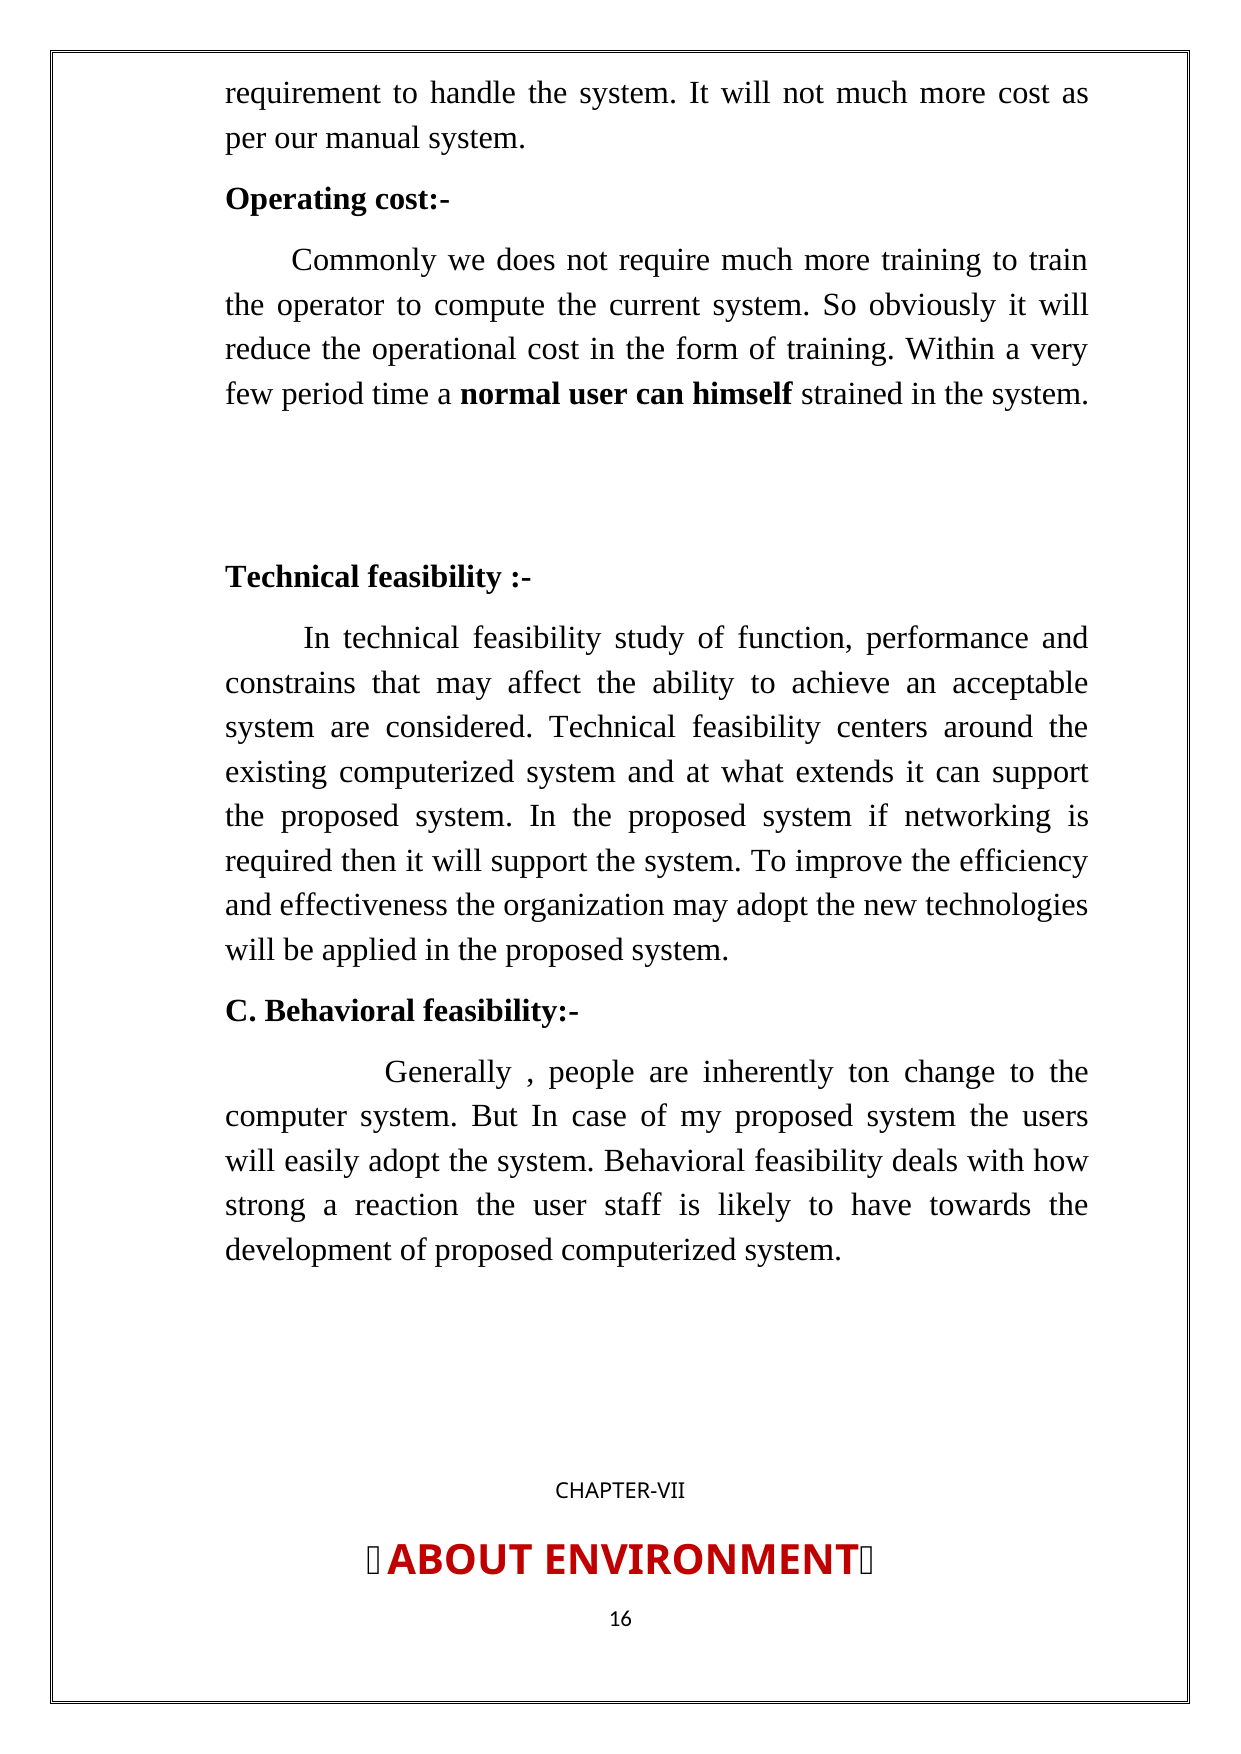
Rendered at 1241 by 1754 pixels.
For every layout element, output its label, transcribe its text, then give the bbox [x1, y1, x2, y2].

text Technical feasibility :- [225, 557, 1090, 594]
text Generally , people are inherently ton change to the computer system. But In case of my proposed system the users will easily adopt the system. Behavioral feasibility deals with how strong a reaction the user staff is likely to have towards the development of proposed computerized system. [225, 1052, 1090, 1267]
text Commonly we does not require much more training to train the operator to compute the current system. So obviously it will reduce the operational cost in the form of training. Within a very few period time a normal user can himself strained in the system. [225, 241, 1090, 411]
text Operating cost:- [225, 179, 1090, 216]
text In technical feasibility study of function, performance and constrains that may affect the ability to achieve an acceptable system are considered. Technical feasibility centers around the existing computerized system and at what extends it can support the proposed system. In the proposed system if networking is required then it will support the system. To improve the efficiency and effectiveness the organization may adopt the new technologies will be applied in the proposed system. [225, 618, 1090, 967]
text C. Behavioral feasibility:- [225, 991, 1090, 1028]
text CHAPTER-VII [150, 1475, 1090, 1504]
text requirement to handle the system. It will not much more cost as per our manual system. [225, 74, 1090, 155]
text  ABOUT ENVIRONMENT [150, 1530, 1090, 1586]
